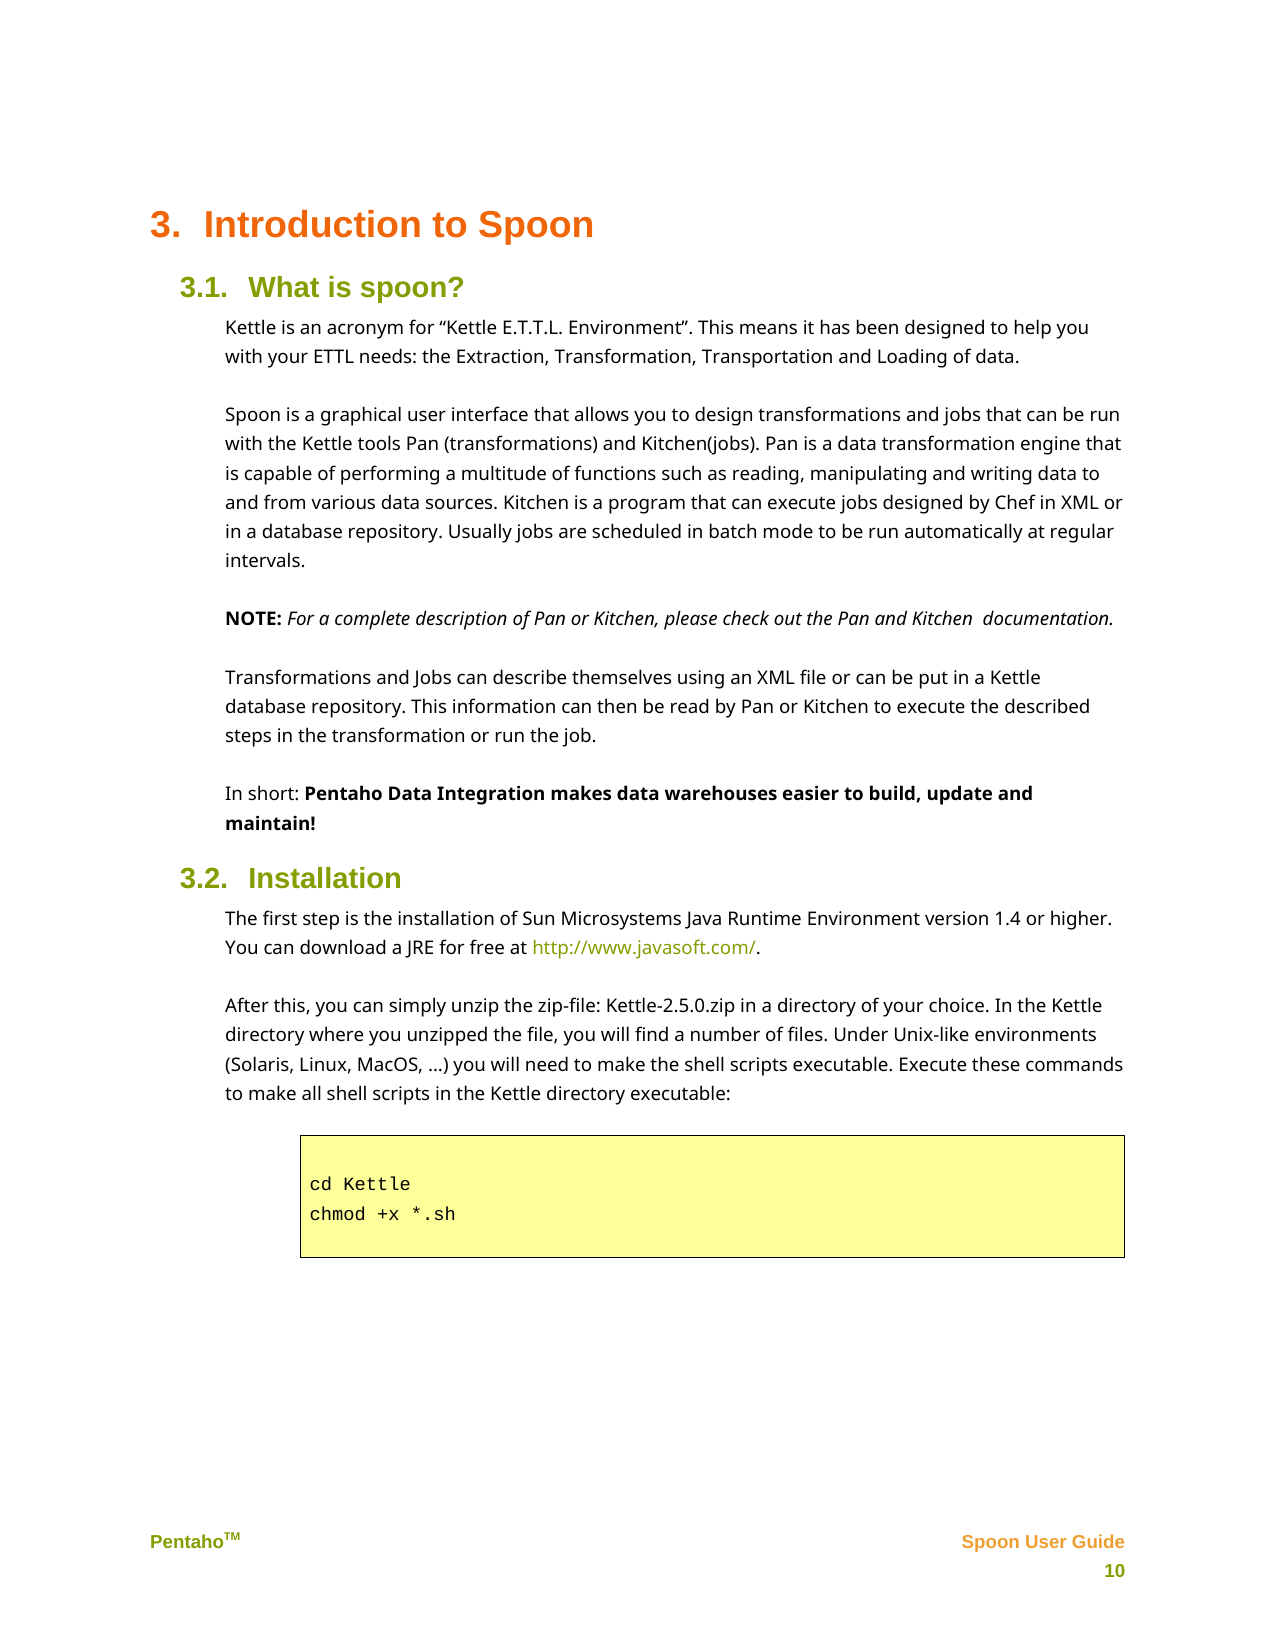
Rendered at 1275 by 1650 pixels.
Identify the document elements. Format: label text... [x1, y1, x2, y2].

text cd Kettle [301, 1164, 1124, 1193]
text After this, you can simply unzip the zip-file: Kettle-2.5.0.zip in a directory of your choice. In the Kettle directory where you unzipped the file, you will find a number of files. Under Unix-like environments (Solaris, Linux, MacOS, …) you will need to make the shell scripts executable. Execute these commands to make all shell scripts in the Kettle directory executable: [225, 989, 1125, 1106]
text chmod +x *.sh [301, 1193, 1124, 1223]
text Kettle is an acronym for “Kettle E.T.T.L. Environment”. This means it has been designed to help you with your ETTL needs: the Extraction, Transformation, Transportation and Loading of data. [225, 311, 1125, 369]
text Transformations and Jobs can describe themselves using an XML file or can be put in a Kettle database repository. This information can then be read by Pan or Kitchen to execute the described steps in the transformation or run the job. [225, 661, 1125, 748]
subtitle Installation [179, 861, 1125, 896]
subtitle What is spoon? [179, 270, 1125, 304]
text NOTE: For a complete description of Pan or Kitchen, please check out the Pan and Kitchen documentation. [225, 602, 1125, 632]
text The first step is the installation of Sun Microsystems Java Runtime Environment version 1.4 or higher. You can download a JRE for free at http://www.javasoft.com/. [225, 902, 1125, 960]
text In short: Pentaho Data Integration makes data warehouses easier to build, update and maintain! [225, 777, 1125, 836]
text Spoon is a graphical user interface that allows you to design transformations and jobs that can be run with the Kettle tools Pan (transformations) and Kitchen(jobs). Pan is a data transformation engine that is capable of performing a multitude of functions such as reading, manipulating and writing data to and from various data sources. Kitchen is a program that can execute jobs designed by Chef in XML or in a database repository. Usually jobs are scheduled in batch mode to be run automatically at regular intervals. [225, 398, 1125, 573]
subtitle Introduction to Spoon [150, 210, 1125, 245]
